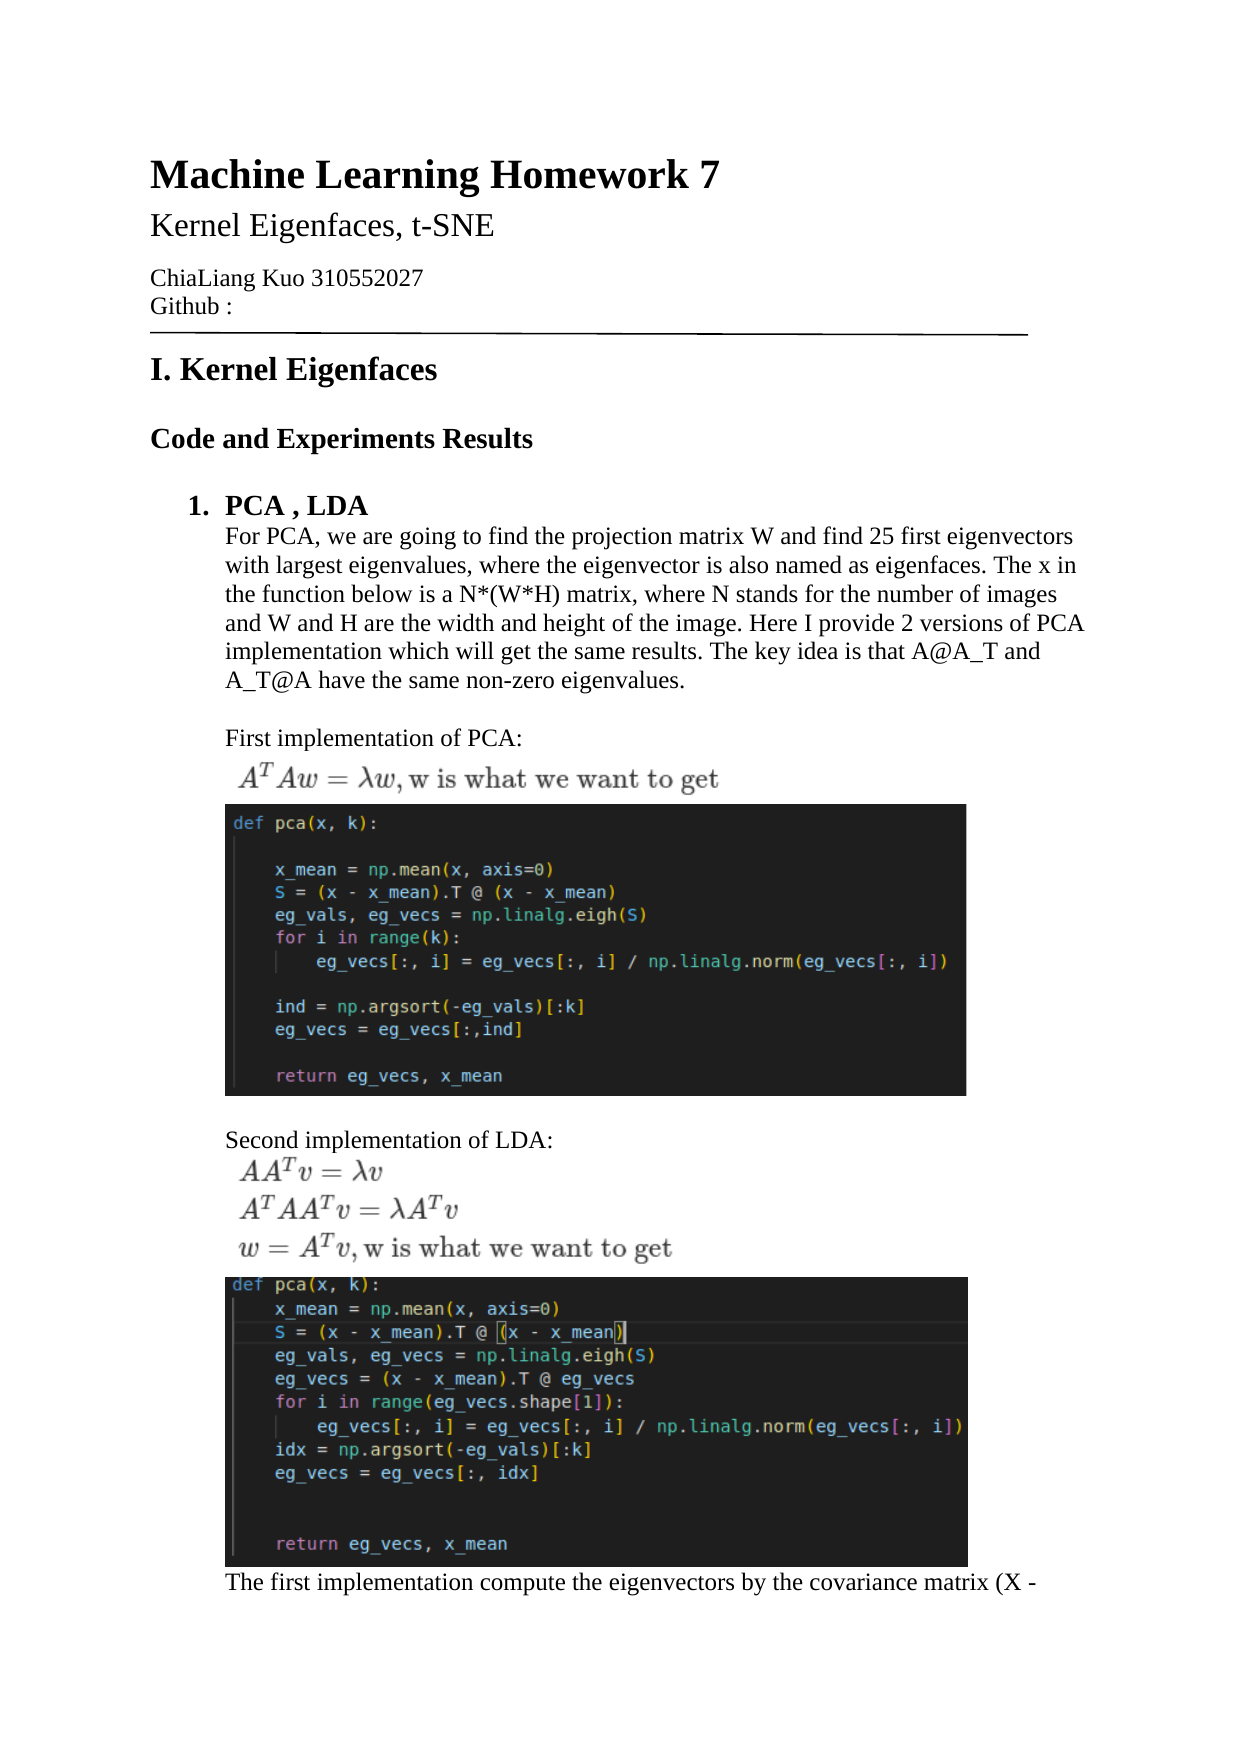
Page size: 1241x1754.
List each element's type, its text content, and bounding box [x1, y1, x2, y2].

text Github : [150, 291, 1090, 320]
text Second implementation of LDA: [225, 1125, 1090, 1153]
text For PCA, we are going to find the projection matrix W and find 25 first eigenvectors with largest eigenvalues, where the eigenvector is also named as eigenfaces. The x in the function below is a N*(W*H) matrix, where N stands for the number of images and W and H are the width and height of the image. Here I provide 2 versions of PCA implementation which will get the same results. The key idea is that A@A_T and A_T@A have the same non-zero eigenvalues. [225, 521, 1090, 694]
text ChiaLiang Kuo 310552027 [150, 263, 1090, 291]
list PCA , LDA [187, 488, 1090, 521]
text Kernel Eigenfaces, t-SNE [150, 205, 1090, 243]
picture [225, 1153, 968, 1567]
text The first implementation compute the eigenvectors by the covariance matrix (X [225, 1567, 1090, 1596]
text First implementation of PCA: [225, 723, 1090, 751]
picture [225, 751, 967, 1096]
text I. Kernel Eigenfaces [150, 349, 1090, 387]
text Code and Experiments Results [150, 421, 1090, 454]
text Machine Learning Homework 7 [150, 150, 1090, 198]
